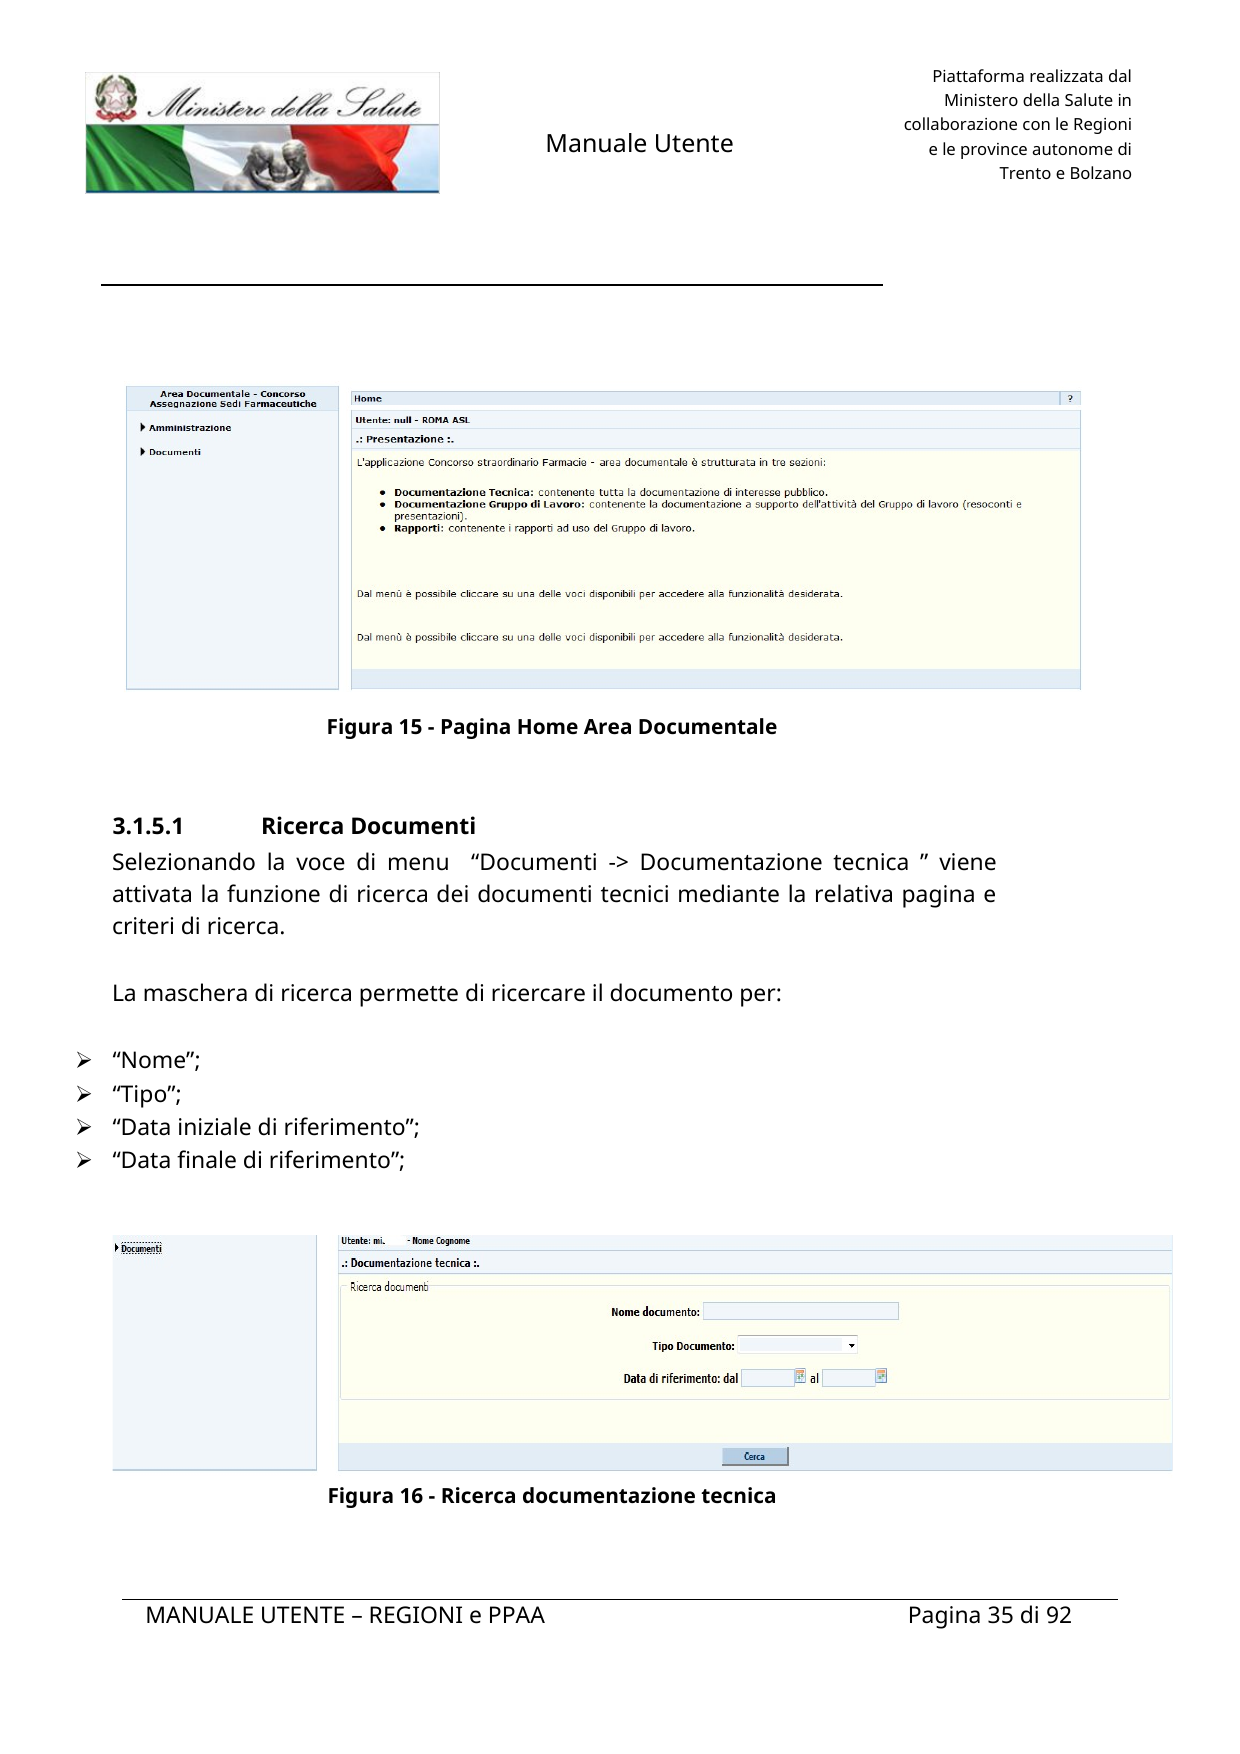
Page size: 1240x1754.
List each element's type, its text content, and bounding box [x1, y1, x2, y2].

list “Nome”; [75, 1044, 1069, 1076]
text Selezionando la voce di menu “Documenti -> Documentazione tecnica ” viene attivata la funzione di ricerca dei documenti tecnici mediante la relativa pagina e criteri di ricerca. [112, 846, 998, 941]
text La maschera di ricerca permette di ricercare il documento per: [112, 977, 1069, 1008]
list “Data finale di riferimento”; [75, 1144, 1069, 1176]
text Figura 16 - Ricerca documentazione tecnica [112, 1481, 997, 1509]
text Figura 15 - Pagina Home Area Documentale [112, 712, 997, 741]
list “Tipo”; [75, 1078, 1069, 1109]
list “Data iniziale di riferimento”; [75, 1111, 1069, 1142]
subtitle 3.1.5.1 Ricerca Documenti [112, 810, 1078, 841]
